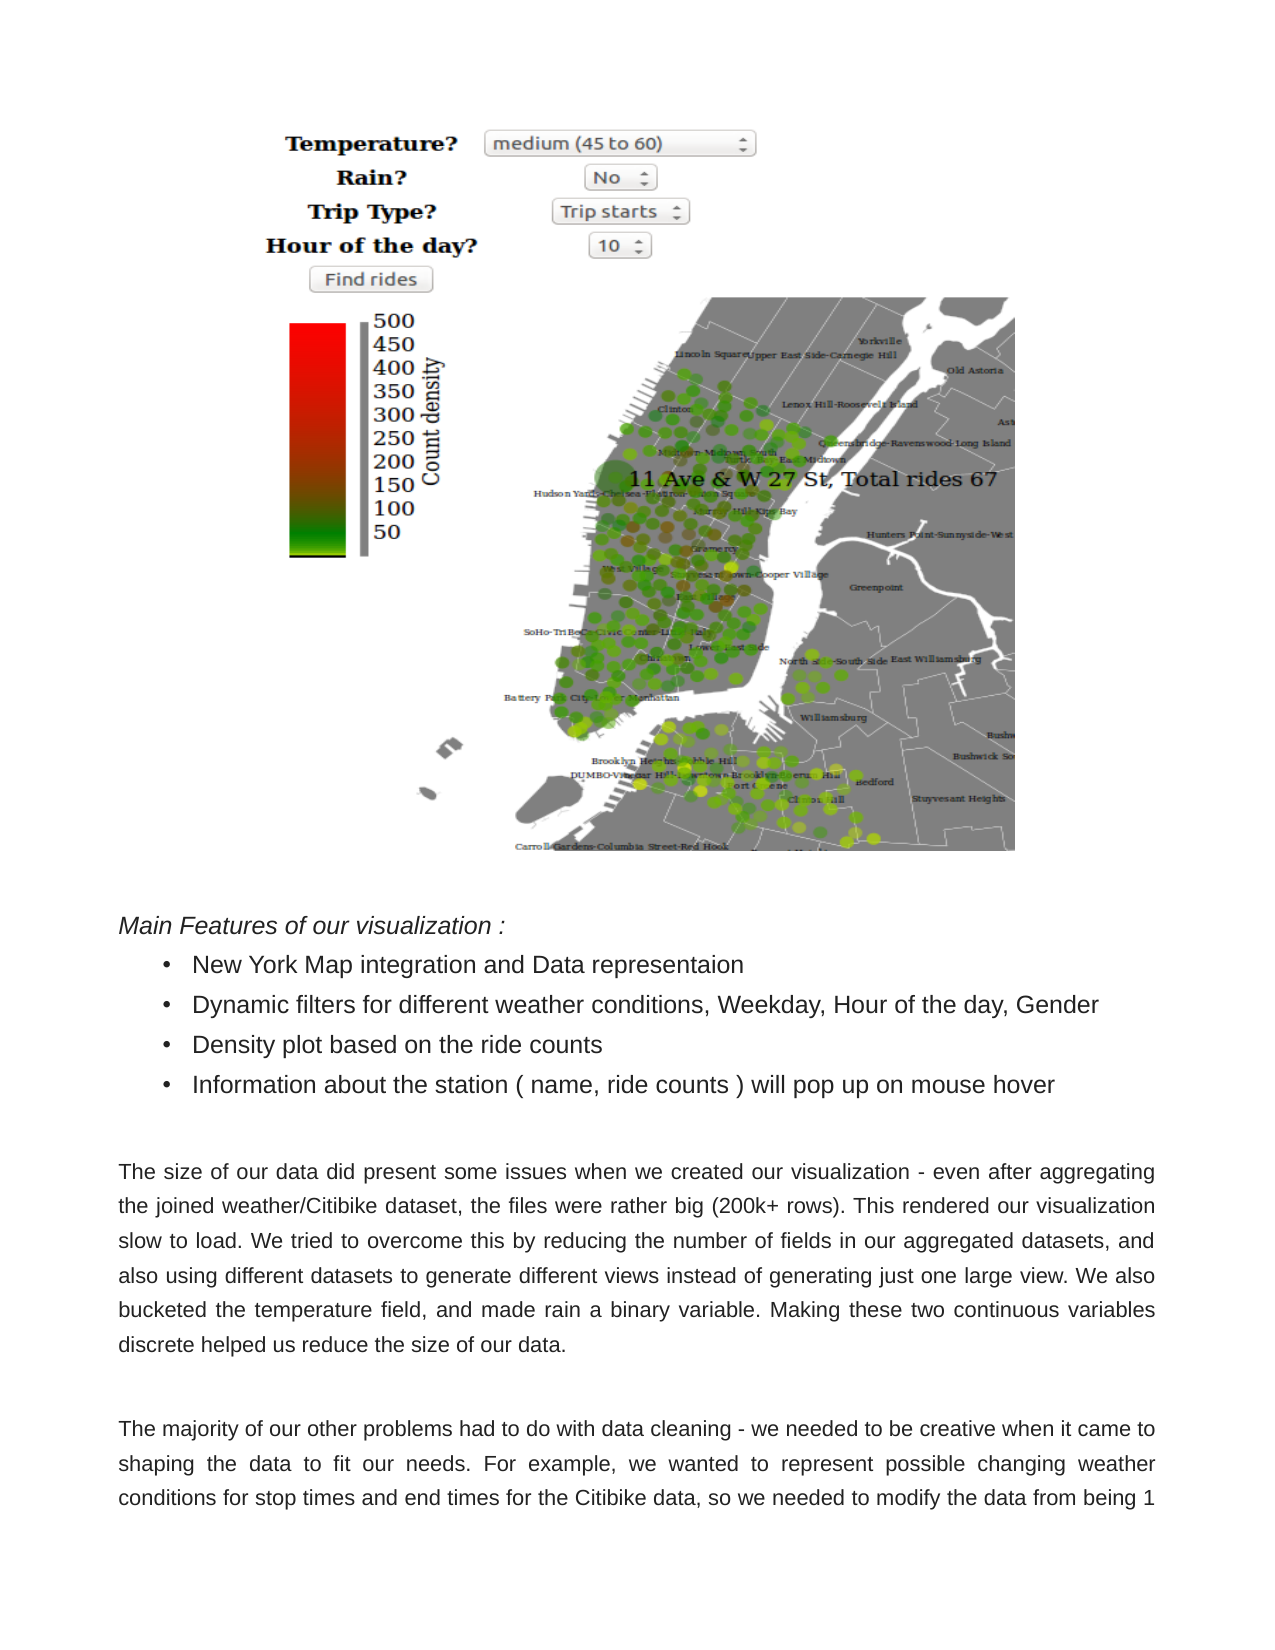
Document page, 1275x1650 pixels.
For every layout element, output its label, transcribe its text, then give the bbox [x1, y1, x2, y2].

list Information about the station ( name, ride counts ) will pop up on mouse hover [162, 1070, 1157, 1099]
list Density plot based on the ride counts [162, 1030, 1157, 1059]
text The size of our data did present some issues when we created our visualization - even after aggregating the joined weather/Citibike dataset, the files were rather big (200k+ rows). This rendered our visualization slow to load. We tried to overcome this by reducing the number of fields in our aggregated datasets, and also using different datasets to generate different views instead of generating just one large view. We also bucketed the temperature field, and made rain a binary variable. Making these two continuous variables discrete helped us reduce the size of our data. [118, 1159, 1157, 1357]
list New York Map integration and Data representaion [162, 950, 1157, 979]
text The majority of our other problems had to do with data cleaning - we needed to be creative when it came to shaping the data to fit our needs. For example, we wanted to represent possible changing weather conditions for stop times and end times for the Citibike data, so we needed to modify the data from being 1 [118, 1416, 1157, 1510]
text Main Features of our visualization : [118, 911, 1157, 939]
list Dynamic filters for different weather conditions, Weekday, Hour of the day, Gender [162, 990, 1157, 1019]
picture [260, 118, 1015, 851]
